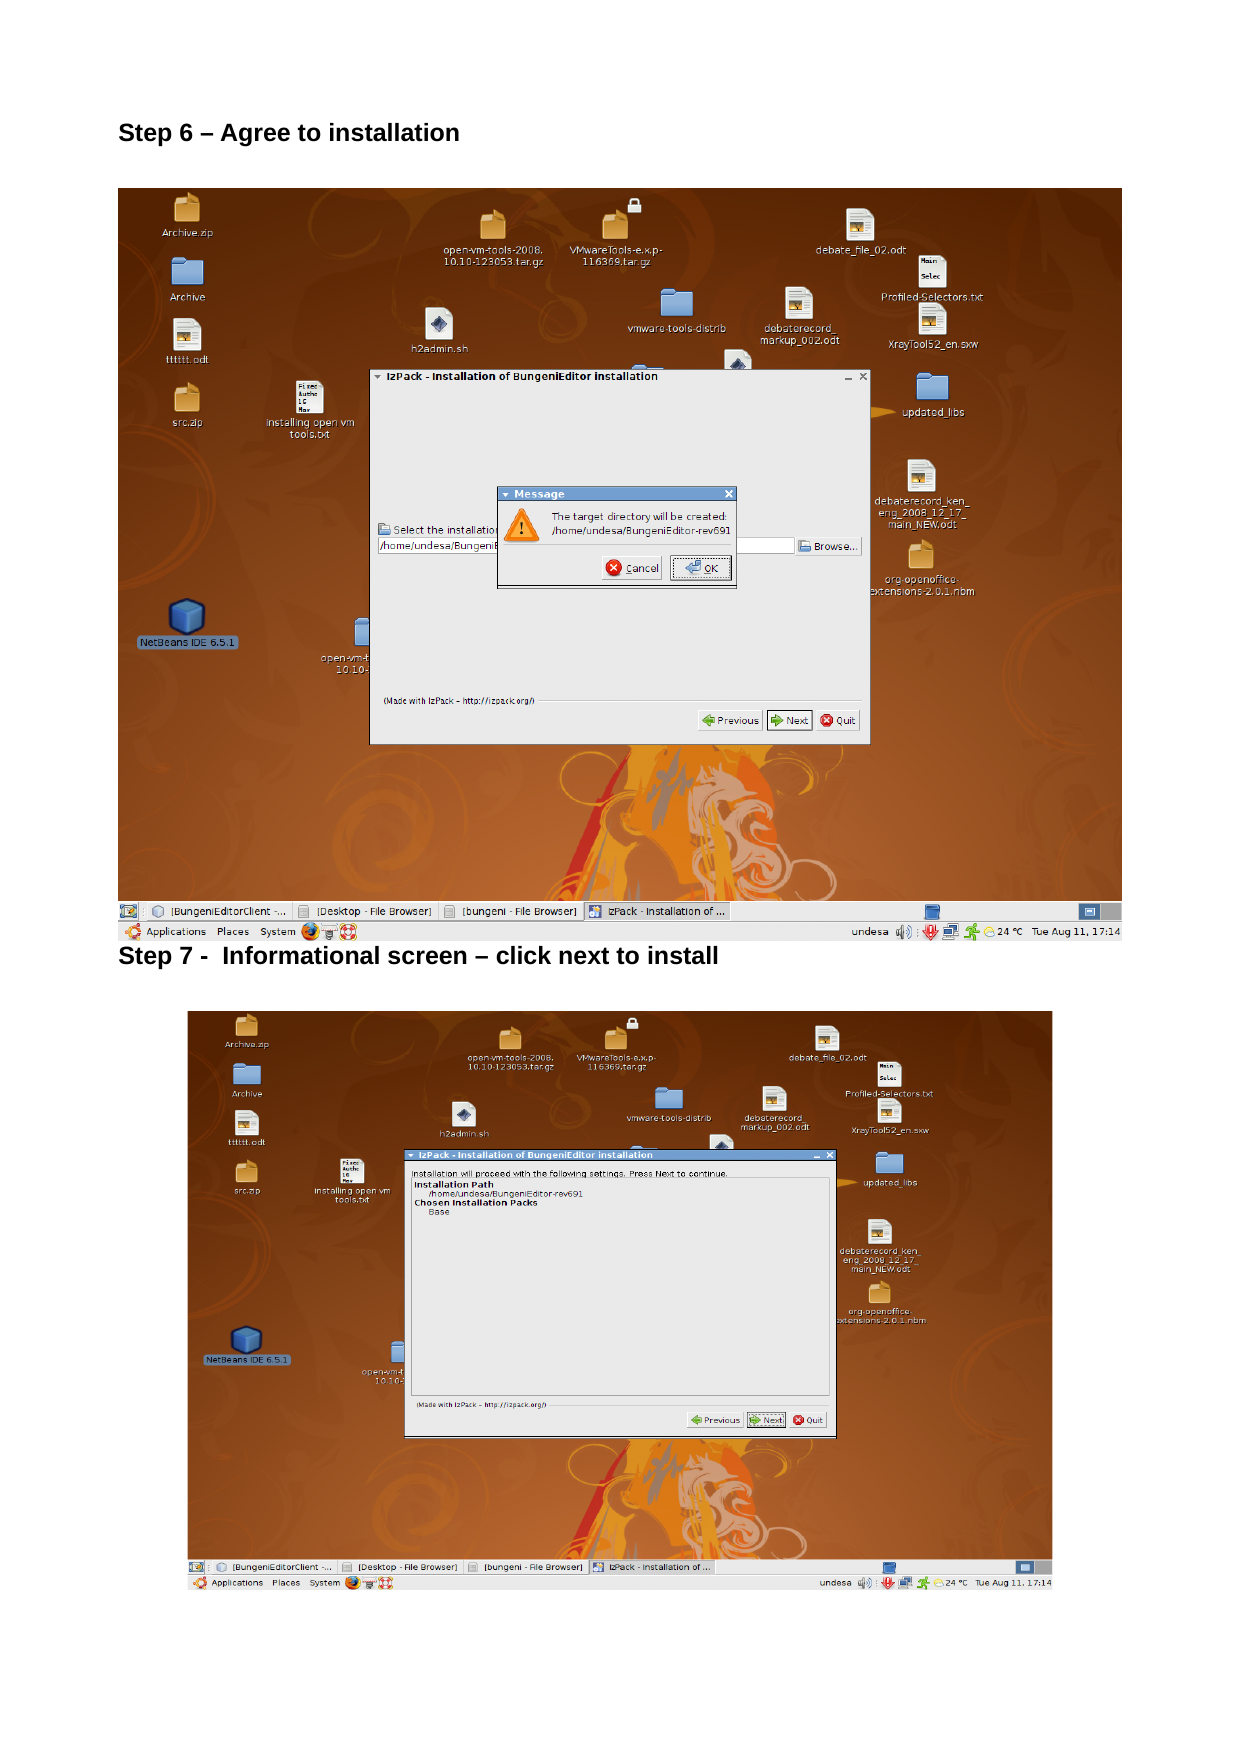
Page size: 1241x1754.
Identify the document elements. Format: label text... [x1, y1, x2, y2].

subtitle Step 7 - Informational screen – click next to install [118, 941, 1122, 970]
subtitle Step 6 – Agree to installation [118, 118, 1122, 147]
picture [187, 1011, 1053, 1590]
picture [118, 188, 1122, 941]
